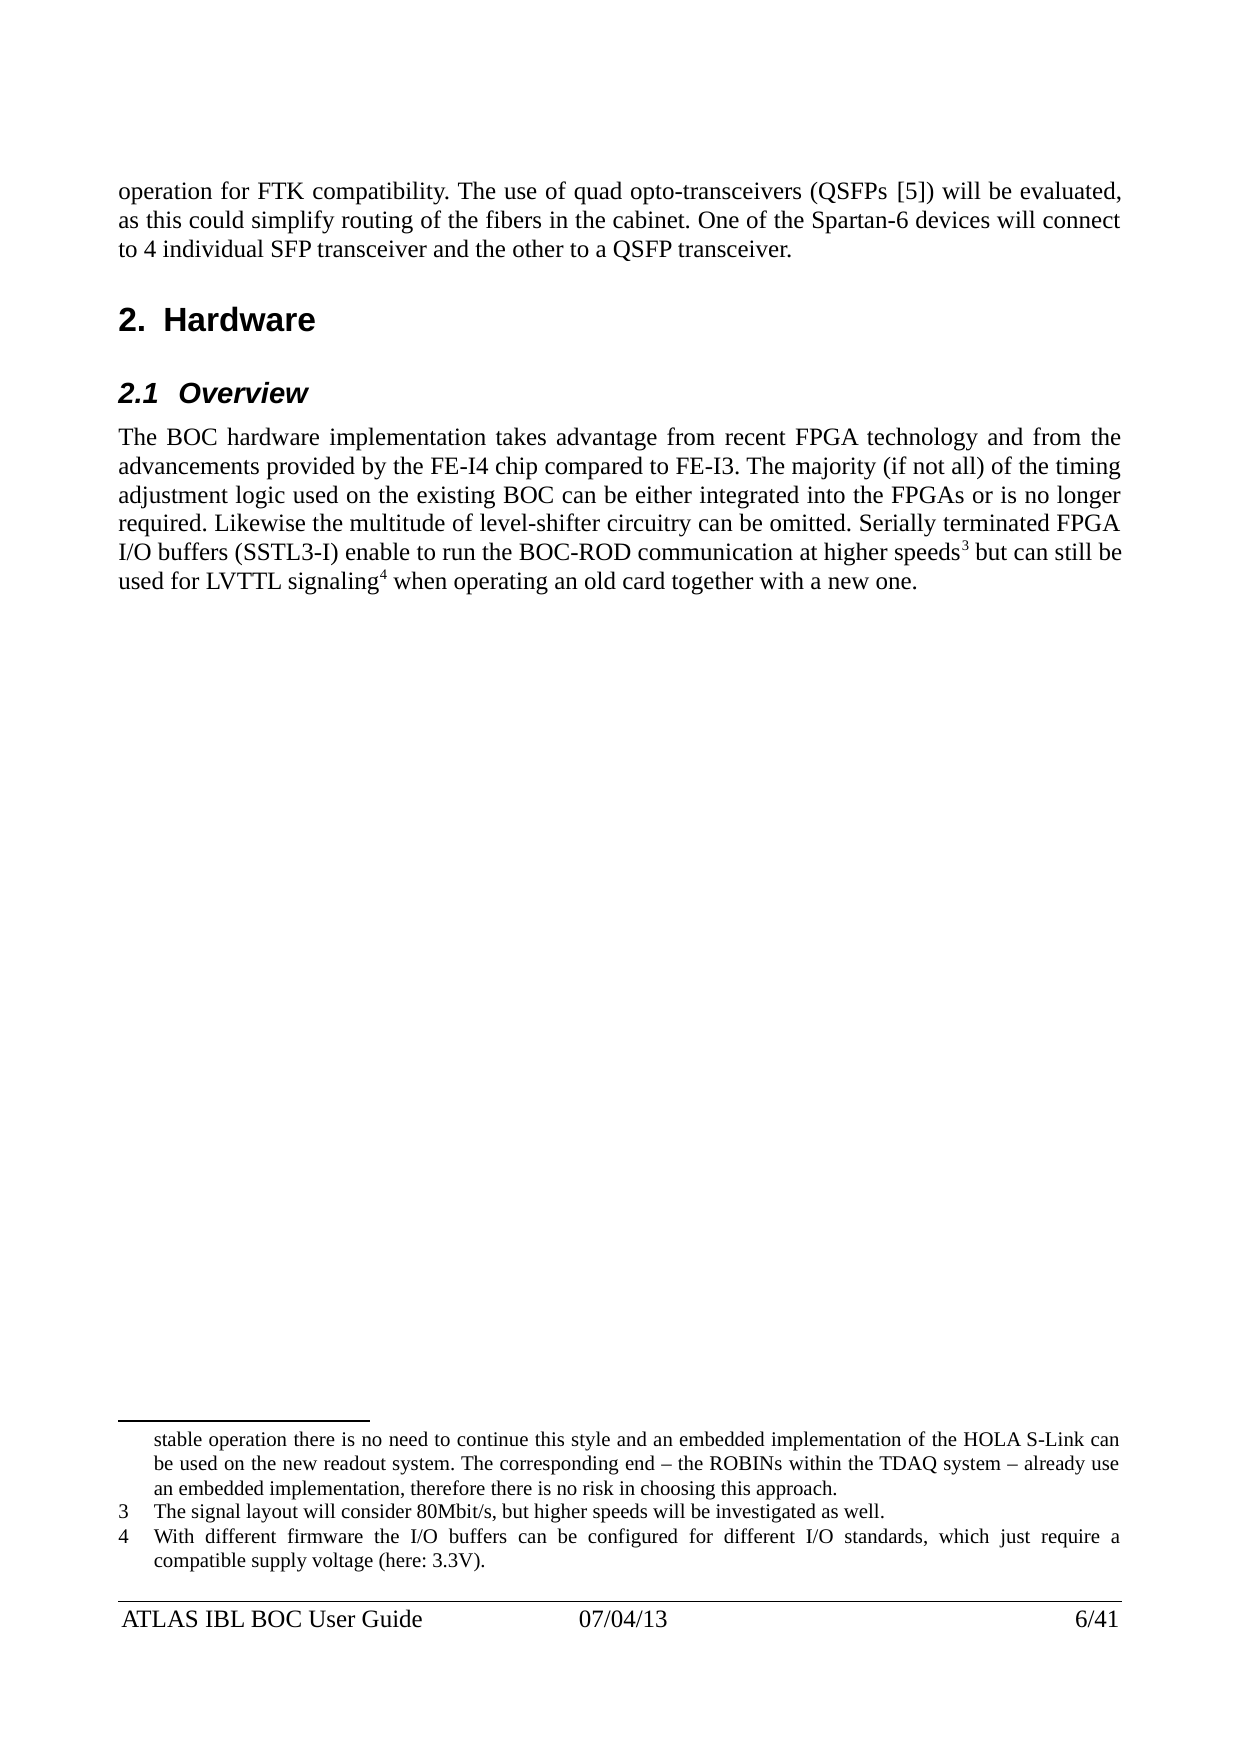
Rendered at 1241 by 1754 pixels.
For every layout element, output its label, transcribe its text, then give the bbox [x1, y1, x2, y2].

subtitle Hardware [118, 300, 1122, 339]
text stable operation there is no need to continue this style and an embedded implementation of the HOLA S-Link can be used on the new readout system. The corresponding end – the ROBINs within the TDAQ system – already use an embedded implementation, therefore there is no risk in choosing this approach. [118, 1427, 1122, 1499]
text The BOC hardware implementation takes advantage from recent FPGA technology and from the advancements provided by the FE-I4 chip compared to FE-I3. The majority (if not all) of the timing adjustment logic used on the existing BOC can be either integrated into the FPGAs or is no longer required. Likewise the multitude of level-shifter circuitry can be omitted. Serially terminated FPGA I/O buffers (SSTL3-I) enable to run the BOC-ROD communication at higher speeds but can still be used for LVTTL signaling when operating an old card together with a new one. [118, 422, 1122, 595]
text With different firmware the I/O buffers can be configured for different I/O standards, which just require a compatible supply voltage (here: 3.3V). [118, 1523, 1122, 1572]
text operation for FTK compatibility. The use of quad opto-transceivers (QSFPs [5]) will be evaluated, as this could simplify routing of the fibers in the cabinet. One of the Spartan-6 devices will connect to 4 individual SFP transceiver and the other to a QSFP transceiver. [118, 176, 1122, 263]
text The signal layout will consider 80Mbit/s, but higher speeds will be investigated as well. [118, 1499, 1122, 1523]
subtitle Overview [118, 376, 1122, 410]
